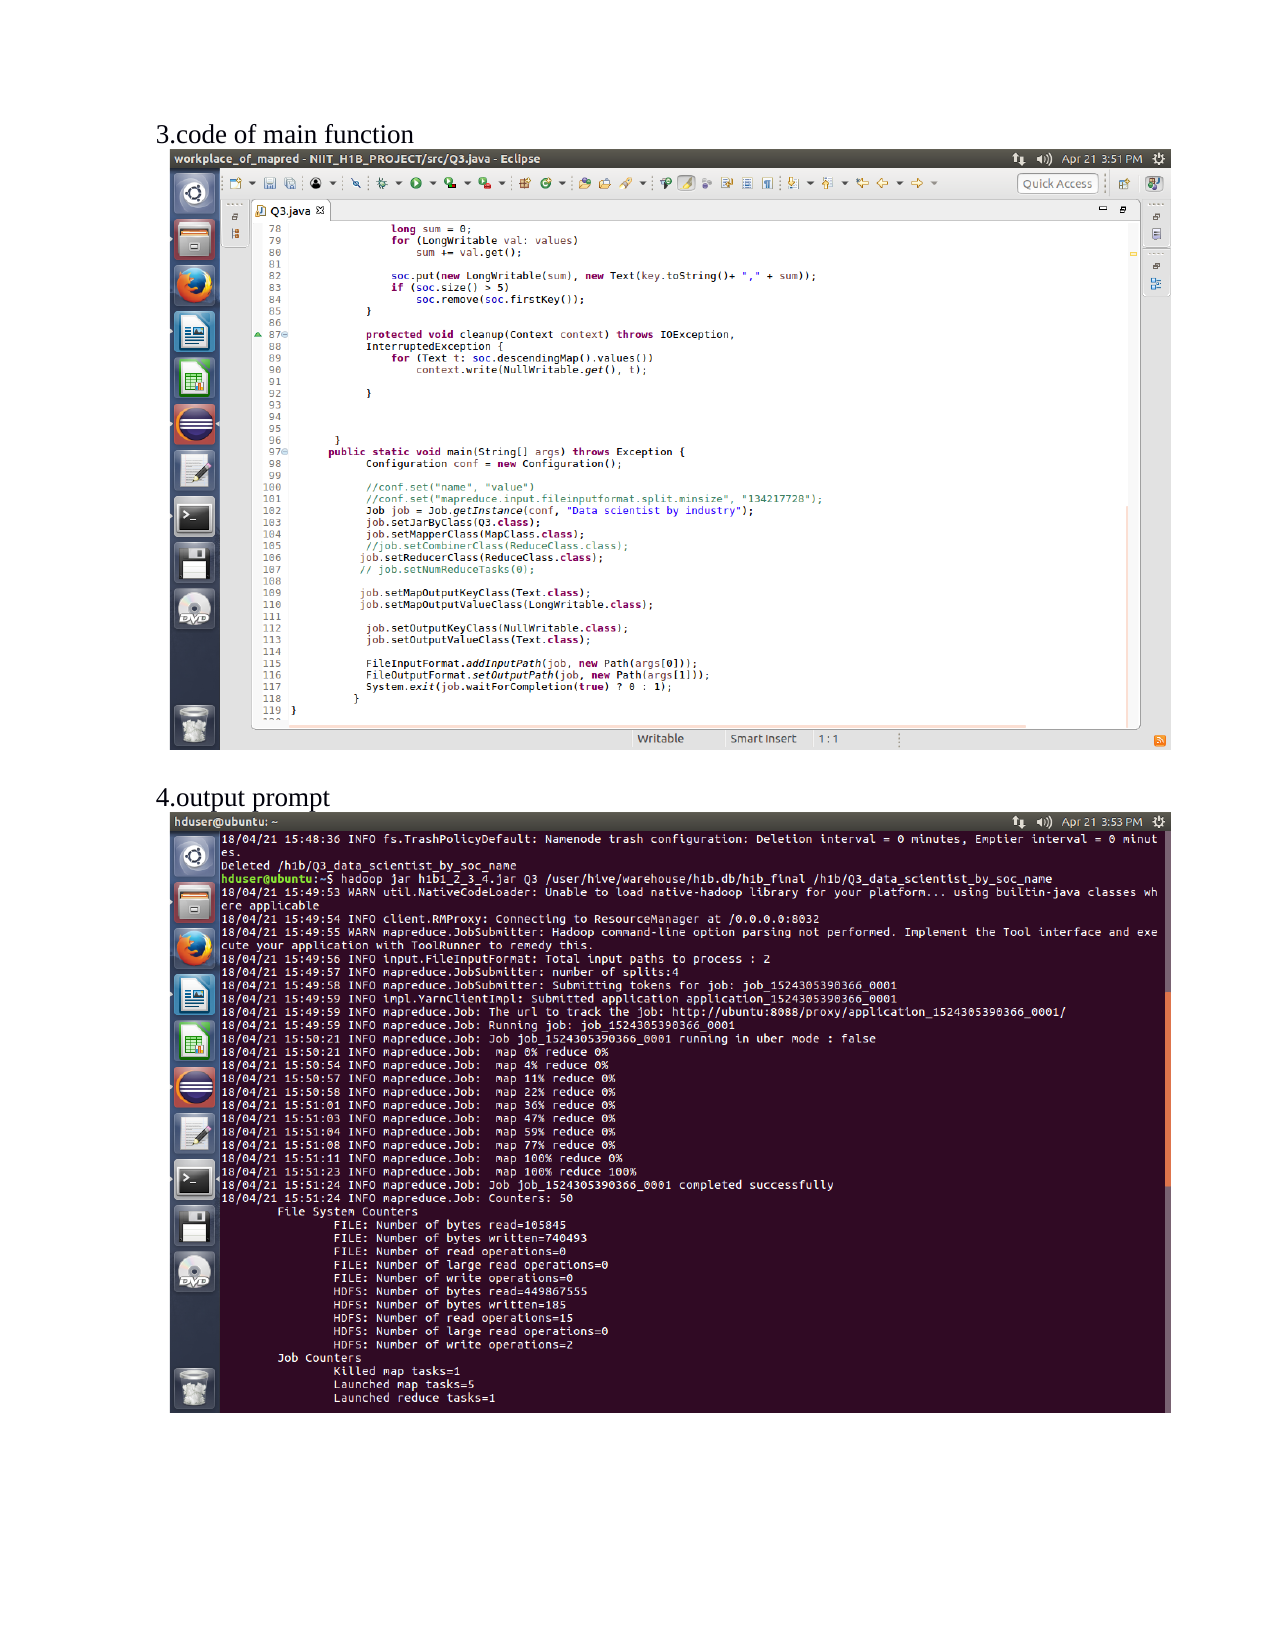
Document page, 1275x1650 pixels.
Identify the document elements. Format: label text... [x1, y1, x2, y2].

picture [169, 149, 1171, 750]
text 4.output prompt [156, 781, 1157, 812]
picture [169, 812, 1171, 1413]
text 3.code of main function [156, 118, 1157, 149]
